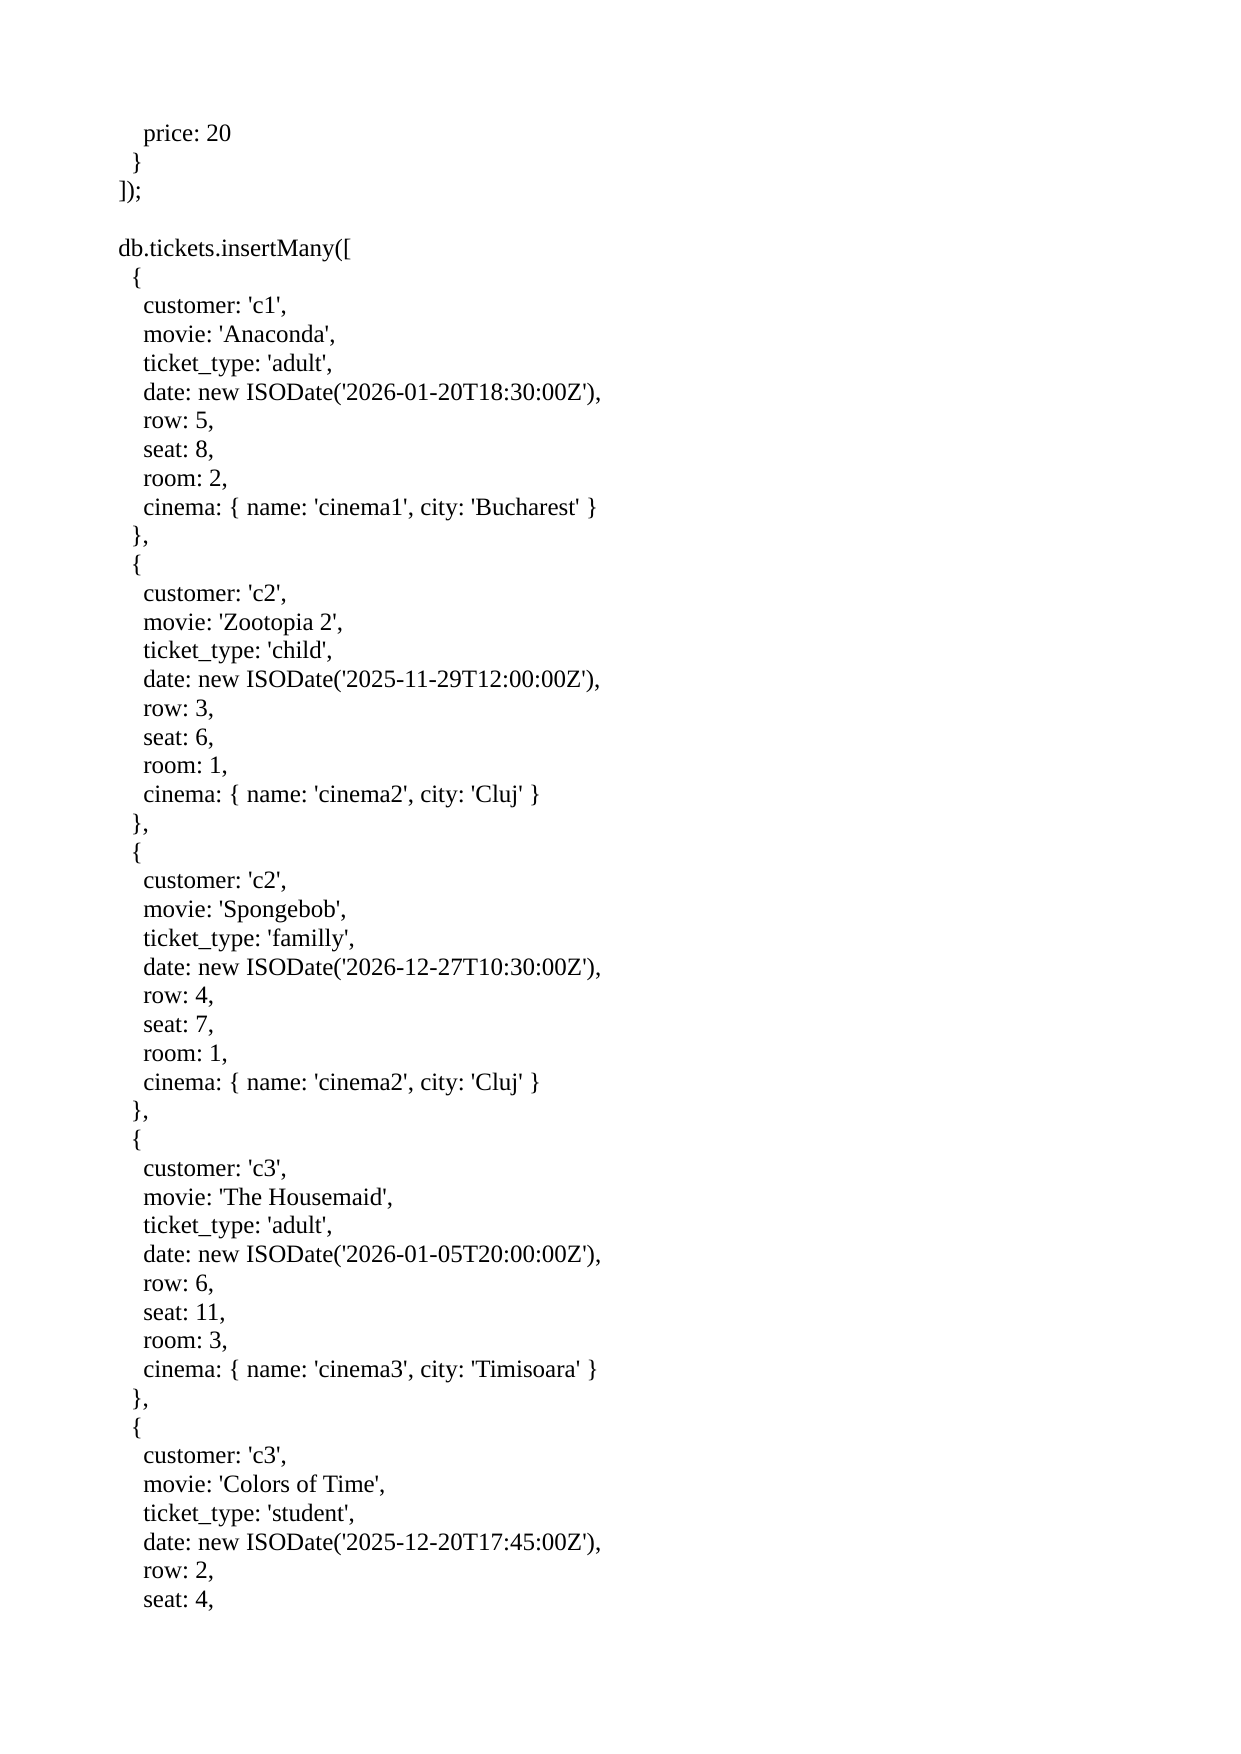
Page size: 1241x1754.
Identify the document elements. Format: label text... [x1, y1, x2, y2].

text customer: 'c3', [118, 1153, 1122, 1182]
text price: 20 [118, 118, 1122, 147]
text { [118, 1124, 1122, 1153]
text }, [118, 521, 1122, 549]
text date: new ISODate('2026-01-20T18:30:00Z'), [118, 377, 1122, 406]
text movie: 'Colors of Time', [118, 1469, 1122, 1498]
text } [118, 147, 1122, 176]
text room: 1, [118, 751, 1122, 779]
text seat: 11, [118, 1297, 1122, 1326]
text }, [118, 1096, 1122, 1124]
text seat: 6, [118, 722, 1122, 751]
text movie: 'Anaconda', [118, 319, 1122, 348]
text movie: 'The Housemaid', [118, 1182, 1122, 1211]
text date: new ISODate('2026-12-27T10:30:00Z'), [118, 952, 1122, 981]
text }, [118, 808, 1122, 837]
text ticket_type: 'familly', [118, 923, 1122, 952]
text { [118, 262, 1122, 291]
text movie: 'Zootopia 2', [118, 607, 1122, 636]
text row: 5, [118, 406, 1122, 434]
text date: new ISODate('2025-12-20T17:45:00Z'), [118, 1527, 1122, 1556]
text cinema: { name: 'cinema2', city: 'Cluj' } [118, 1067, 1122, 1096]
text date: new ISODate('2026-01-05T20:00:00Z'), [118, 1239, 1122, 1268]
text cinema: { name: 'cinema2', city: 'Cluj' } [118, 779, 1122, 808]
text seat: 8, [118, 434, 1122, 463]
text cinema: { name: 'cinema3', city: 'Timisoara' } [118, 1354, 1122, 1383]
text row: 2, [118, 1556, 1122, 1584]
text row: 6, [118, 1268, 1122, 1297]
text seat: 7, [118, 1009, 1122, 1038]
text ticket_type: 'child', [118, 636, 1122, 664]
text ticket_type: 'adult', [118, 1211, 1122, 1239]
text cinema: { name: 'cinema1', city: 'Bucharest' } [118, 492, 1122, 521]
text row: 4, [118, 981, 1122, 1009]
text ]); [118, 176, 1122, 204]
text movie: 'Spongebob', [118, 894, 1122, 923]
text { [118, 1412, 1122, 1441]
text db.tickets.insertMany([ [118, 233, 1122, 262]
text ticket_type: 'adult', [118, 348, 1122, 377]
text customer: 'c1', [118, 291, 1122, 319]
text room: 3, [118, 1326, 1122, 1354]
text date: new ISODate('2025-11-29T12:00:00Z'), [118, 664, 1122, 693]
text ticket_type: 'student', [118, 1498, 1122, 1527]
text }, [118, 1383, 1122, 1412]
text customer: 'c2', [118, 578, 1122, 607]
text { [118, 549, 1122, 578]
text customer: 'c3', [118, 1441, 1122, 1469]
text room: 2, [118, 463, 1122, 492]
text { [118, 837, 1122, 866]
text row: 3, [118, 693, 1122, 722]
text room: 1, [118, 1038, 1122, 1067]
text customer: 'c2', [118, 866, 1122, 894]
text seat: 4, [118, 1584, 1122, 1613]
